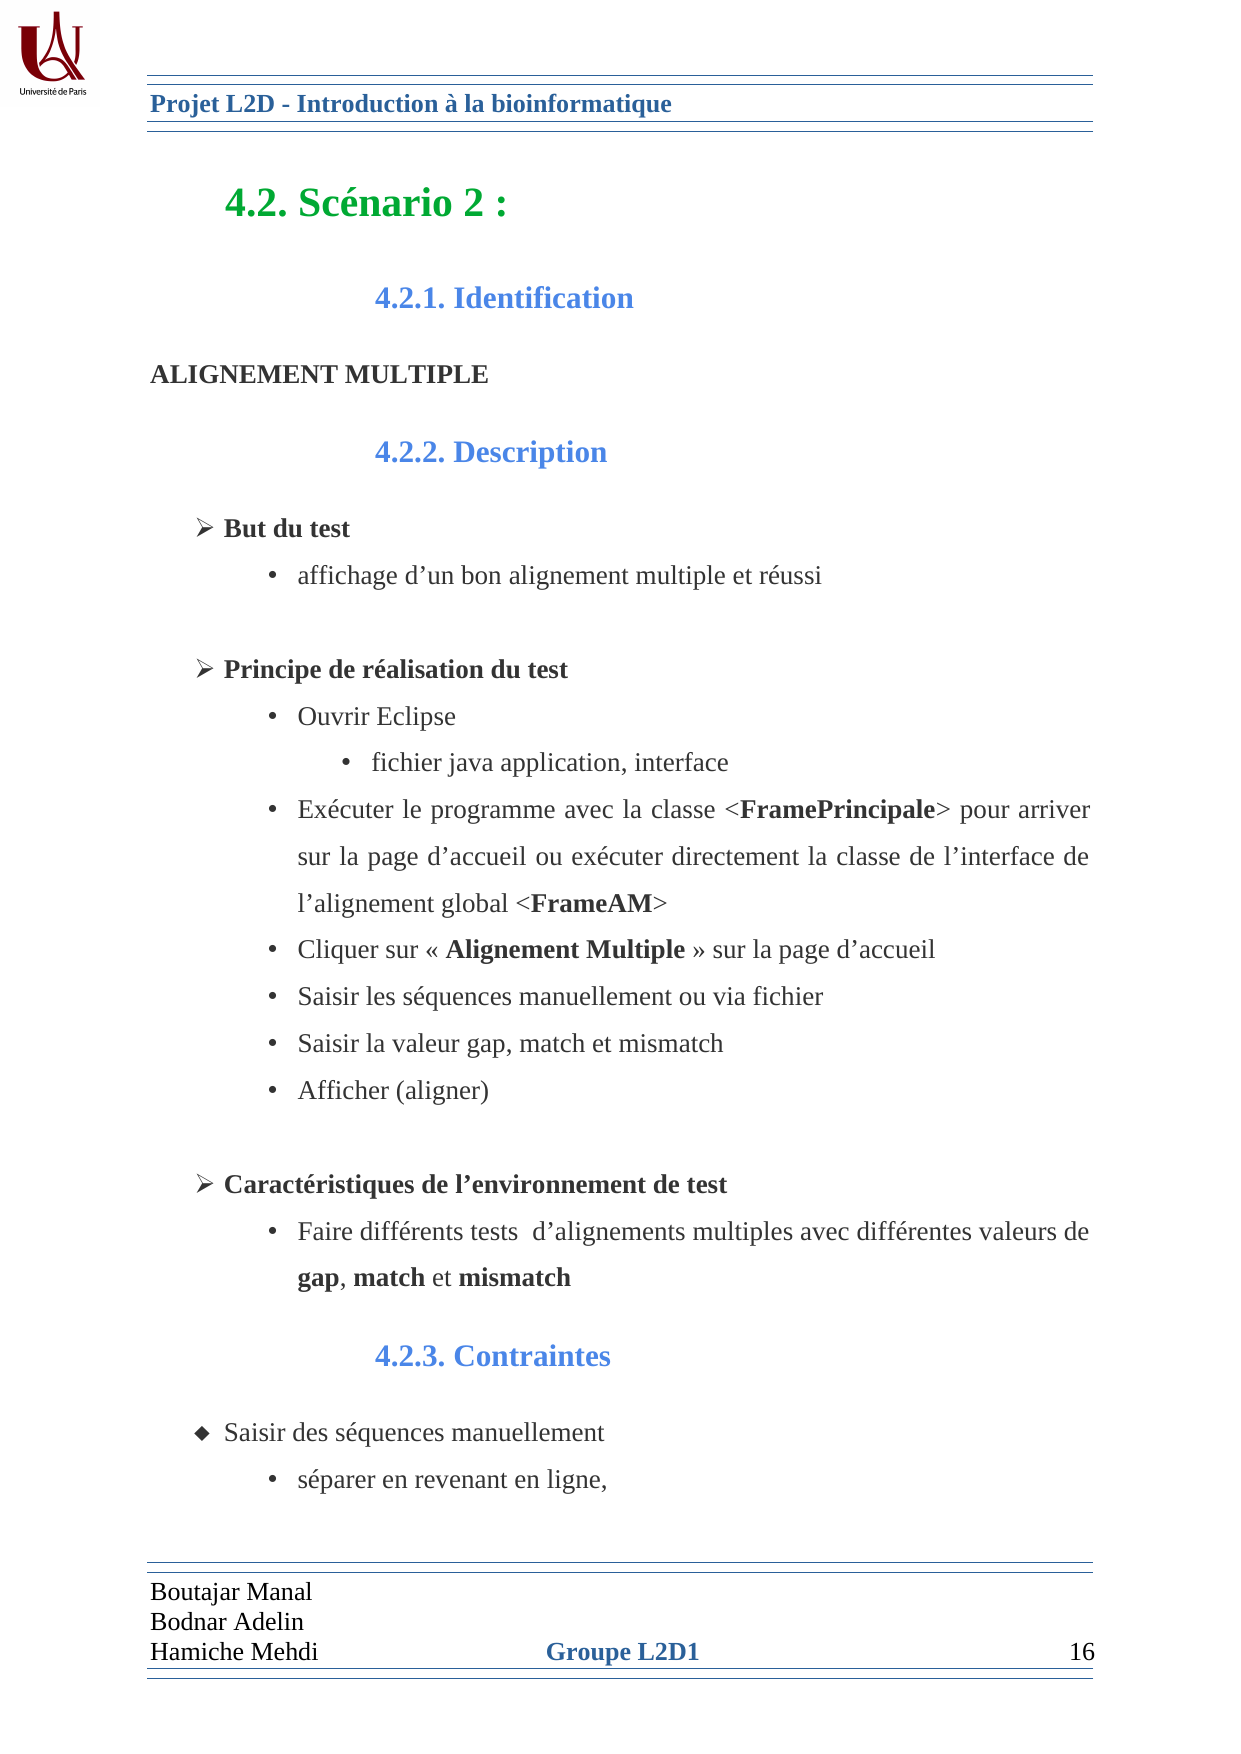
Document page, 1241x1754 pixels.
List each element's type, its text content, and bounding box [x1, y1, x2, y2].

subtitle 4.2.2. Description [300, 433, 1090, 469]
list Saisir la valeur gap, match et mismatch [268, 1027, 1090, 1058]
list Faire différents tests d’alignements multiples avec différentes valeurs de gap, match et mismatch [268, 1214, 1090, 1292]
list Principe de réalisation du test [194, 653, 1090, 684]
list But du test [194, 512, 1090, 544]
list Saisir les séquences manuellement ou via fichier [268, 980, 1090, 1012]
list Cliquer sur « Alignement Multiple » sur la page d’accueil [268, 933, 1090, 965]
list Afficher (aligner) [268, 1074, 1090, 1105]
list Exécuter le programme avec la classe <FramePrincipale> pour arriver sur la page d’accueil ou exécuter directement la classe de l’interface de l’alignement global <FrameAM> [268, 793, 1090, 918]
list affichage d’un bon alignement multiple et réussi [268, 559, 1090, 591]
list Ouvrir Eclipse [268, 700, 1090, 731]
list fichier java application, interface [341, 747, 1090, 778]
subtitle 4.2.3. Contraintes [300, 1337, 1090, 1373]
subtitle 4.2.1. Identification [300, 279, 1090, 315]
picture [0, 0, 101, 107]
list séparer en revenant en ligne, [268, 1463, 1090, 1494]
subtitle 4.2. Scénario 2 : [150, 178, 1090, 226]
list Saisir des séquences manuellement [194, 1416, 1090, 1447]
text ALIGNEMENT MULTIPLE [150, 358, 1090, 389]
list Caractéristiques de l’environnement de test [194, 1168, 1090, 1199]
